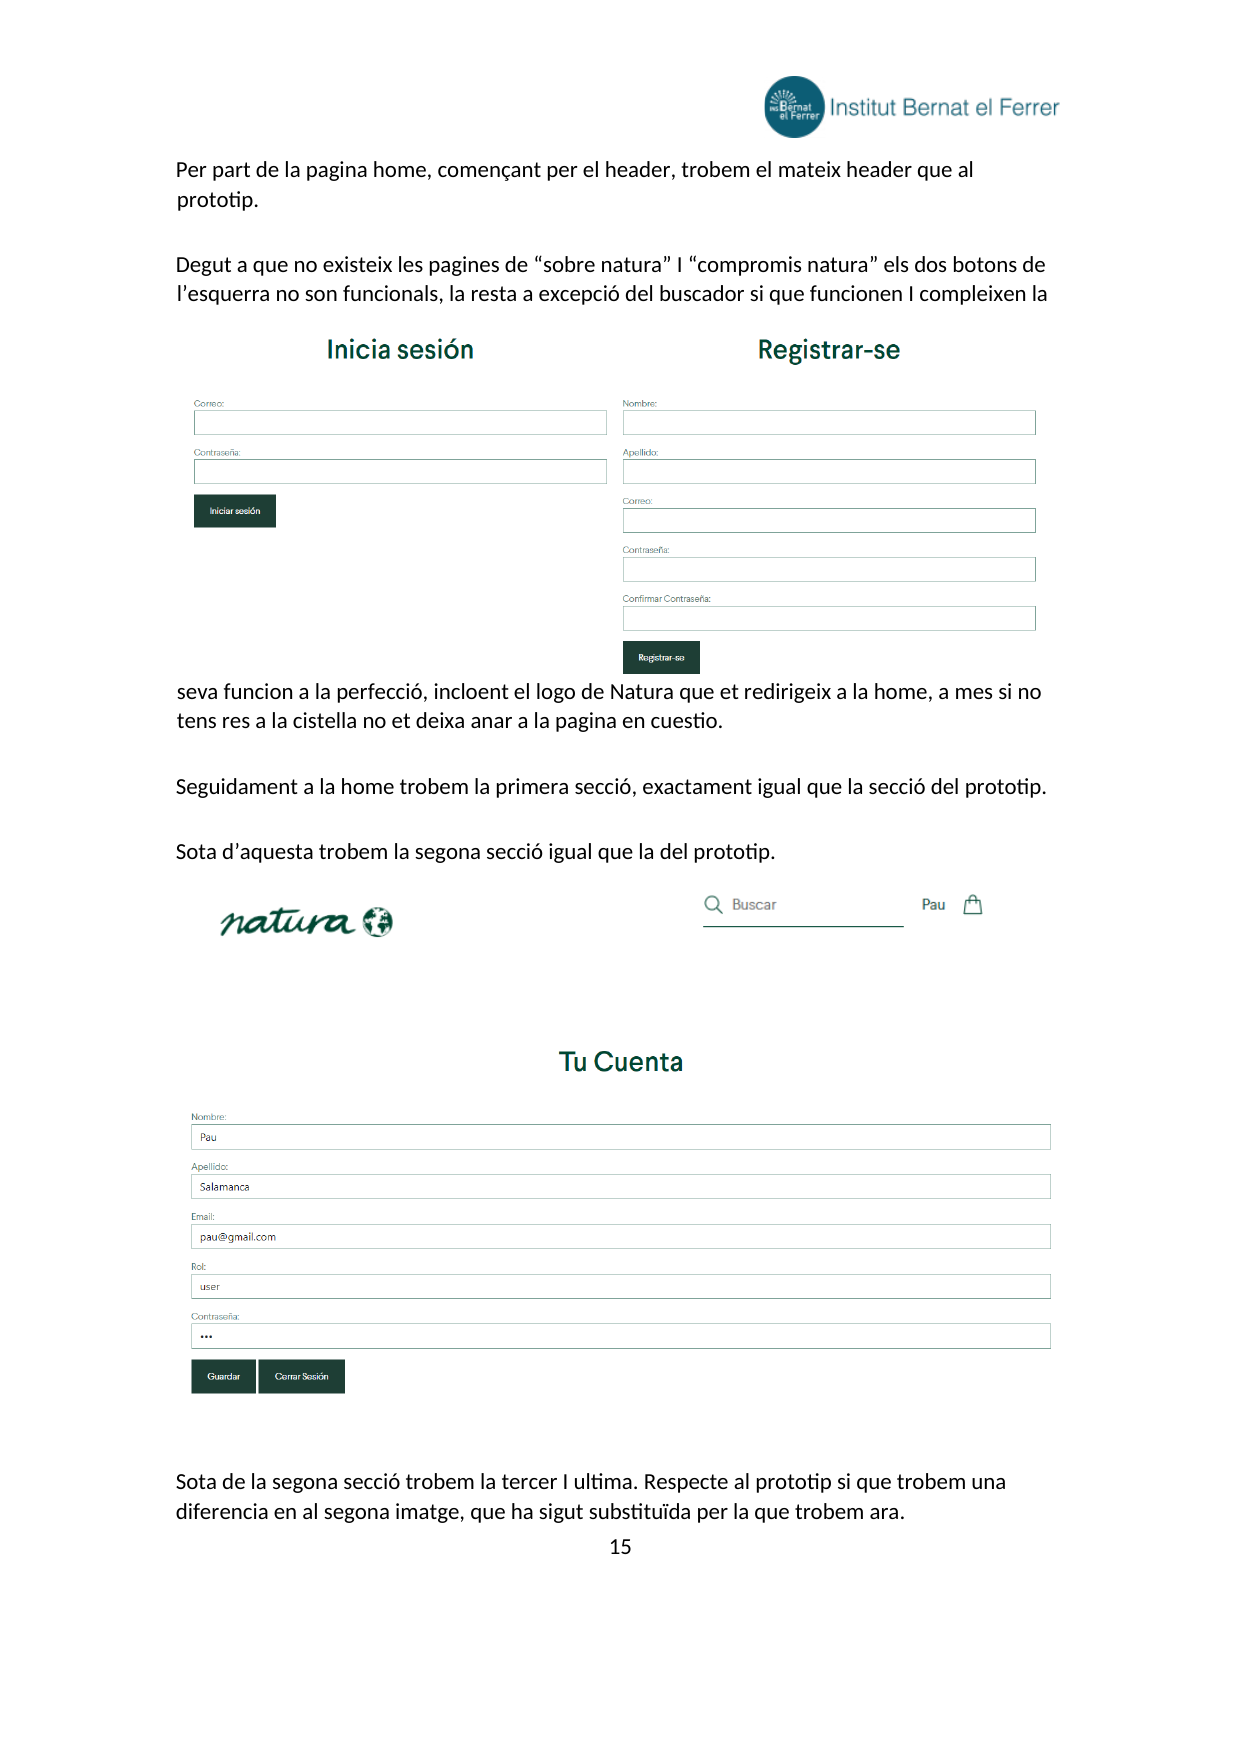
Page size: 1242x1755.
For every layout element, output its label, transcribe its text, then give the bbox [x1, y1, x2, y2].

picture [176, 1026, 1062, 1401]
text Sota de la segona secció trobem la tercer I ultima. Respecte al prototip si que trobem una diferencia en al segona imatge, que ha sigut substituïda per la que trobem ara. [176, 1467, 1059, 1525]
text Sota d’aquesta trobem la segona secció igual que la del prototip. [176, 837, 1059, 865]
text seva funcion a la perfecció, incloent el logo de Natura que et redirigeix a la home, a mes si no tens res a la cistella no et deixa anar a la pagina en cuestio. [176, 677, 1059, 735]
picture [173, 309, 1059, 677]
text Degut a que no existeix les pagines de “sobre natura” I “compromis natura” els dos botons de l’esquerra no son funcionals, la resta a excepció del buscador si que funcionen I compleixen la [176, 250, 1059, 309]
picture [167, 868, 1053, 959]
picture [764, 76, 1060, 138]
text Seguidament a la home trobem la primera secció, exactament igual que la secció del prototip. [176, 772, 1059, 800]
text Per part de la pagina home, començant per el header, trobem el mateix header que al prototip. [176, 155, 1059, 213]
